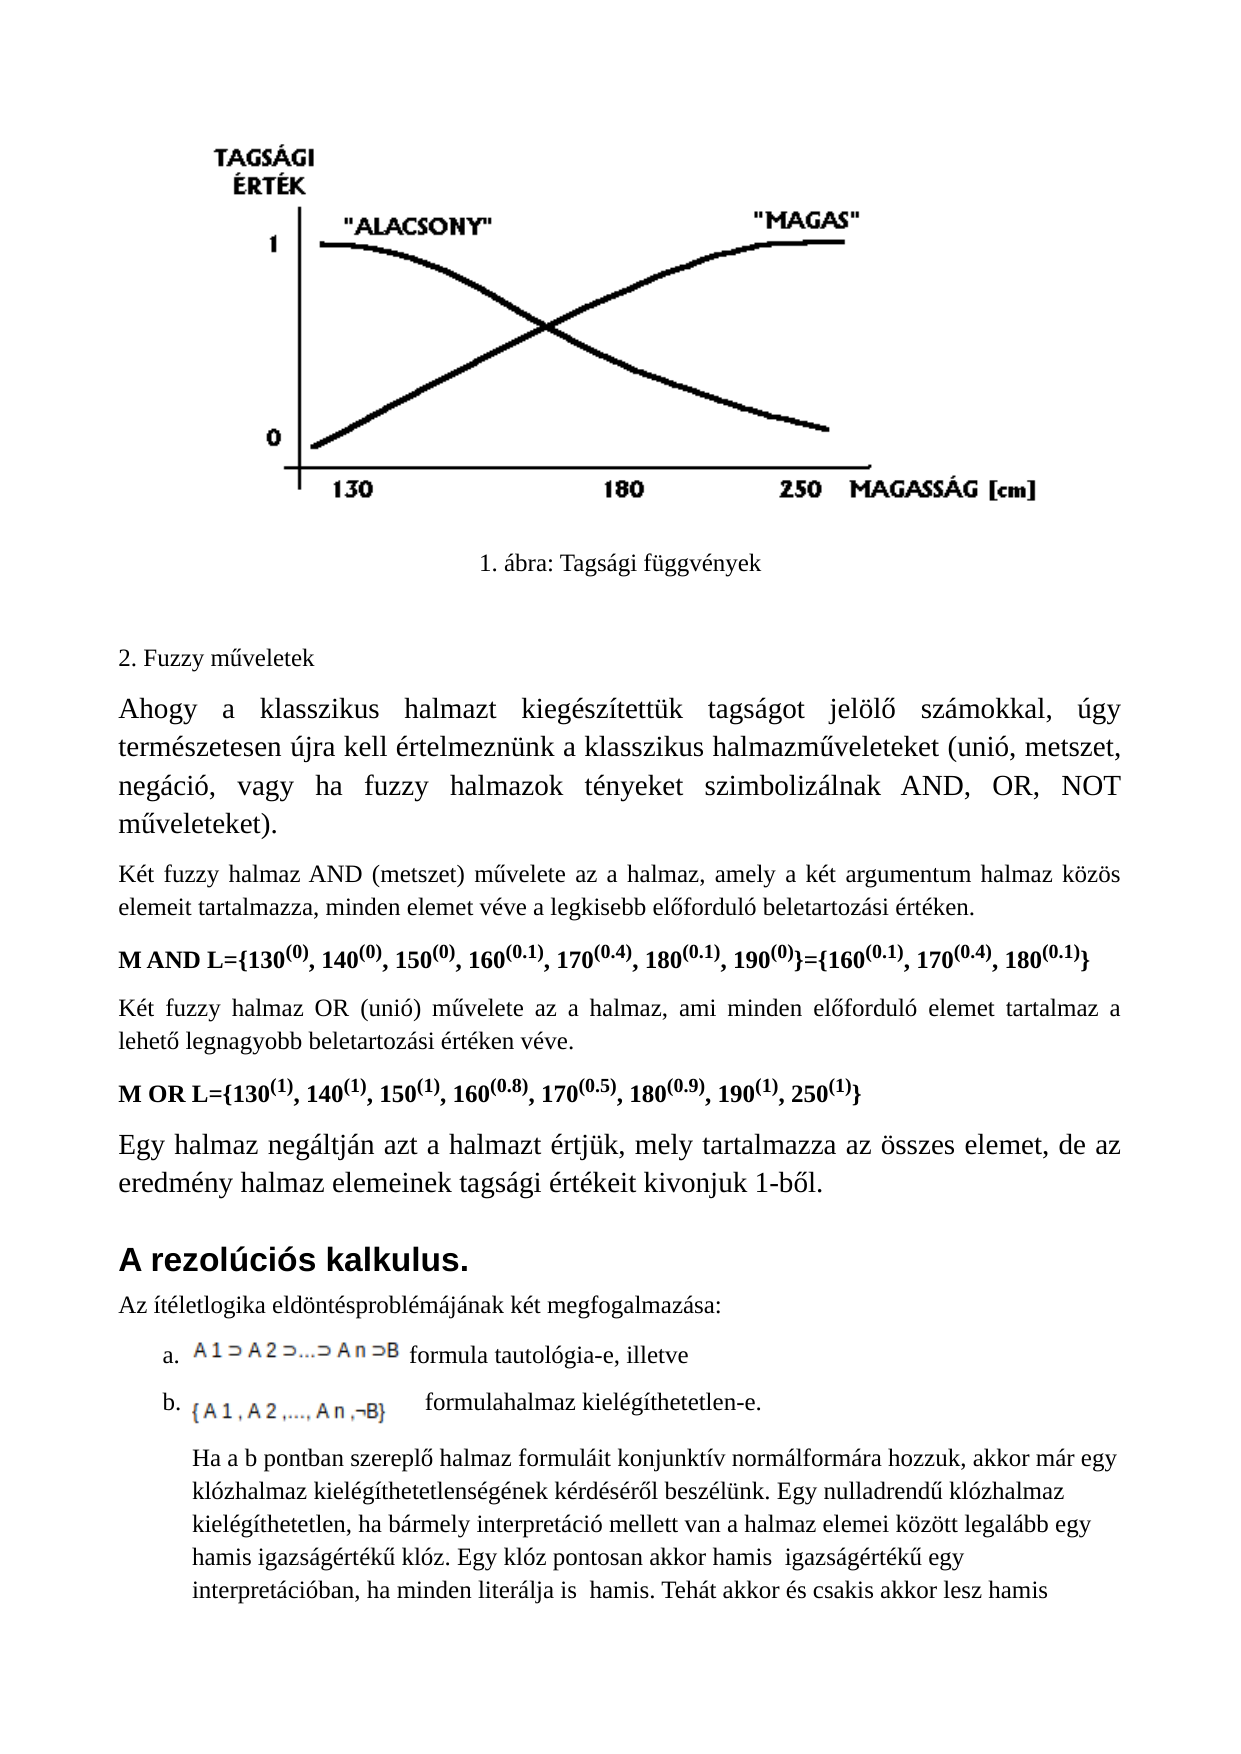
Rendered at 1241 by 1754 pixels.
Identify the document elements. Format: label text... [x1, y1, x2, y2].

picture [197, 118, 1043, 529]
text Az ítéletlogika eldöntésproblémájának két megfogalmazása: [118, 1291, 1122, 1319]
text Ahogy a klasszikus halmazt kiegészítettük tagságot jelölő számokkal, úgy természetesen újra kell értelmeznünk a klasszikus halmazműveleteket (unió, metszet, negáció, vagy ha fuzzy halmazok tényeket szimbolizálnak AND, OR, NOT műveleteket). [118, 691, 1122, 840]
subtitle A rezolúciós kalkulus. [118, 1239, 1122, 1278]
list formulahalmaz kielégíthetetlen-e. [162, 1387, 1122, 1424]
text M AND L={130(0), 140(0), 150(0), 160(0.1), 170(0.4), 180(0.1), 190(0)}={160(0.1), 170(0.4), 180(0.1)} [118, 940, 1122, 974]
picture [191, 1338, 403, 1364]
picture [191, 1397, 388, 1425]
text M OR L={130(1), 140(1), 150(1), 160(0.8), 170(0.5), 180(0.9), 190(1), 250(1)} [118, 1074, 1122, 1107]
text 1. ábra: Tagsági függvények [118, 548, 1122, 577]
text 2. Fuzzy műveletek [118, 643, 1122, 672]
list Ha a b pontban szereplő halmaz formuláit konjunktív normálformára hozzuk, akkor már egy klózhalmaz kielégíthetetlenségének kérdéséről beszélünk. Egy nulladrendű klózhalmaz kielégíthetetlen, ha bármely interpretáció mellett van a halmaz elemei között legalább egy hamis igazságértékű klóz. Egy klóz pontosan akkor hamis igazságértékű egy interpretációban, ha minden literálja is hamis. Tehát akkor és csakis akkor lesz hamis [162, 1443, 1122, 1604]
text Két fuzzy halmaz AND (metszet) művelete az a halmaz, amely a két argumentum halmaz közös elemeit tartalmazza, minden elemet véve a legkisebb előforduló beletartozási értéken. [118, 859, 1122, 921]
list formula tautológia-e, illetve [162, 1338, 1122, 1369]
text Két fuzzy halmaz OR (unió) művelete az a halmaz, ami minden előforduló elemet tartalmaz a lehető legnagyobb beletartozási értéken véve. [118, 993, 1122, 1055]
text Egy halmaz negáltján azt a halmazt értjük, mely tartalmazza az összes elemet, de az eredmény halmaz elemeinek tagsági értékeit kivonjuk 1-ből. [118, 1127, 1122, 1199]
